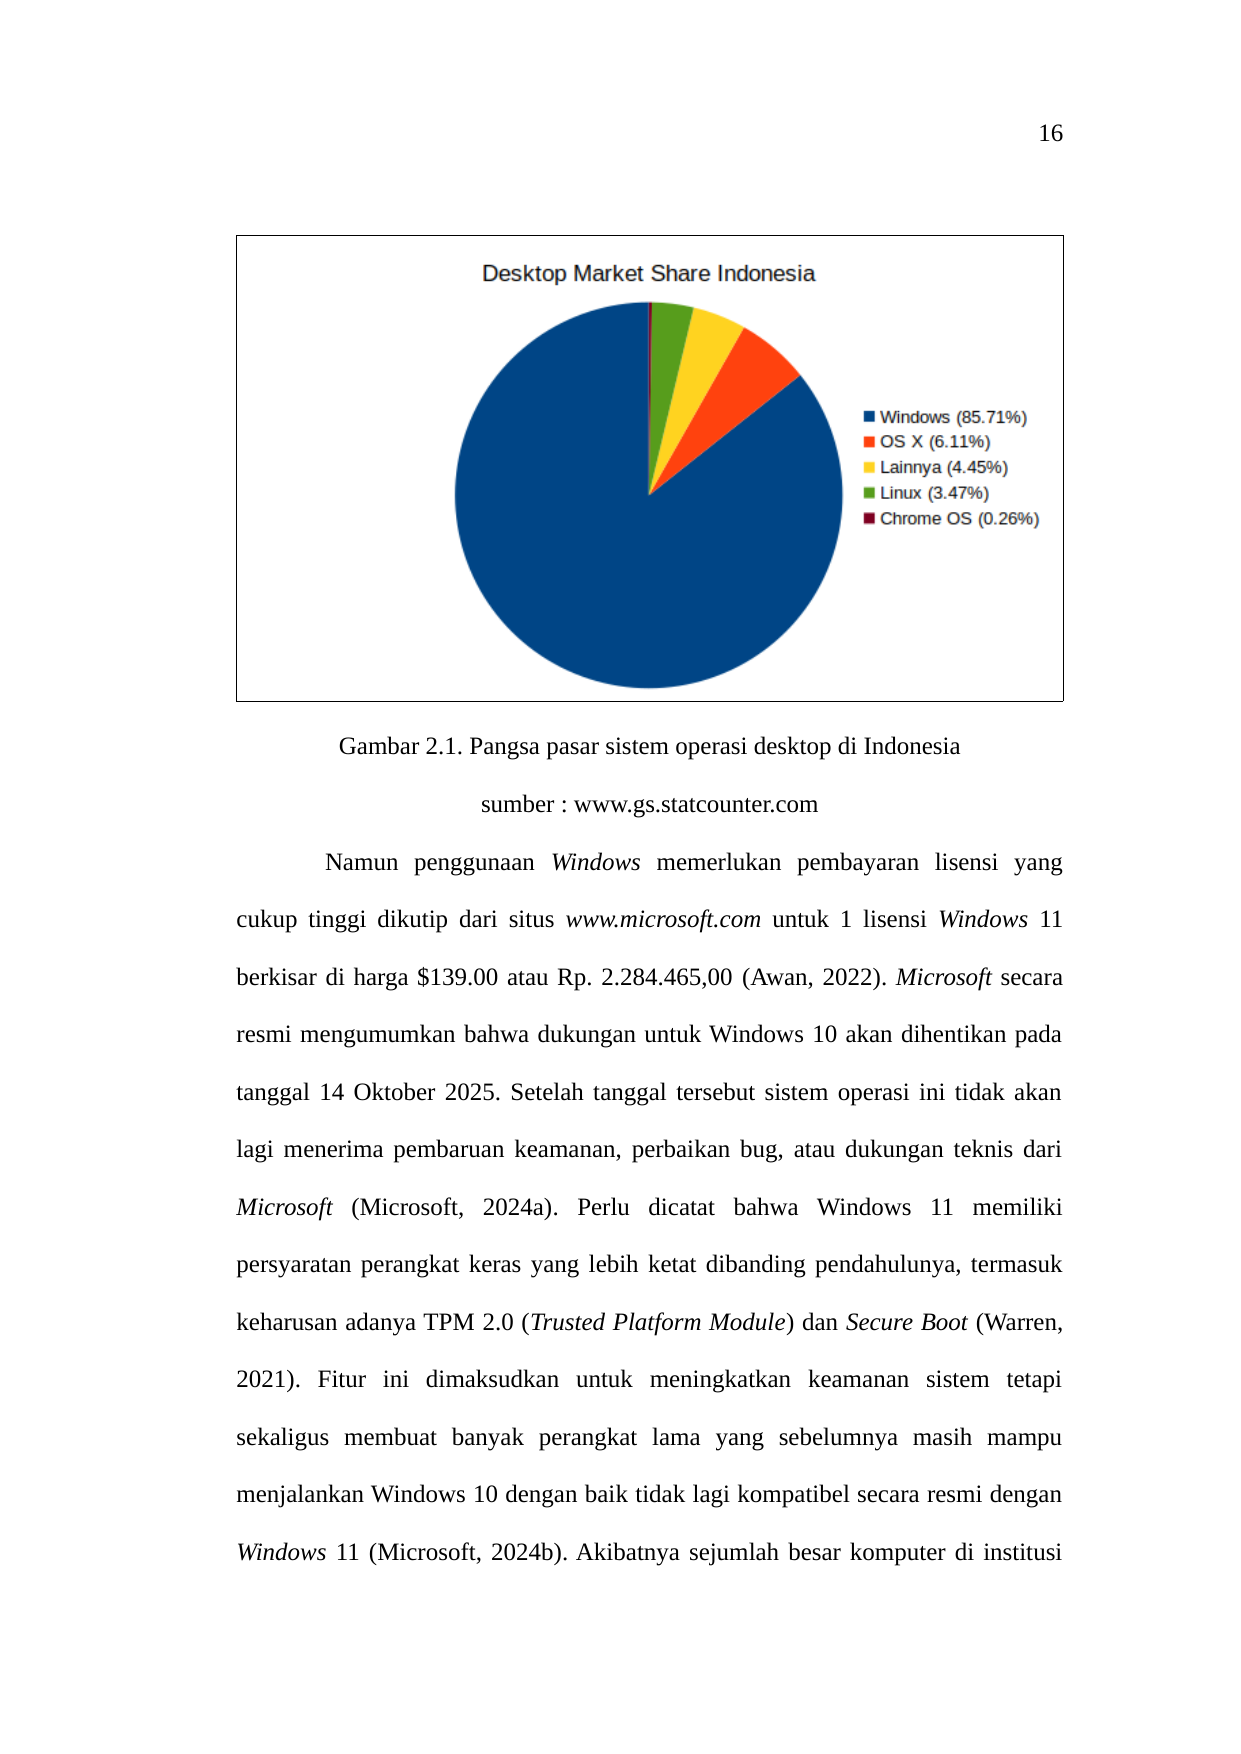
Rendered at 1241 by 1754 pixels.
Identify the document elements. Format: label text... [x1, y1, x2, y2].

text Namun penggunaan Windows memerlukan pembayaran lisensi yang cukup tinggi dikutip dari situs www.microsoft.com untuk 1 lisensi Windows 11 berkisar di harga $139.00 atau Rp. 2.284.465,00 (Awan, 2022). Microsoft secara resmi mengumumkan bahwa dukungan untuk Windows 10 akan dihentikan pada tanggal 14 Oktober 2025. Setelah tanggal tersebut sistem operasi ini tidak akan lagi menerima pembaruan keamanan, perbaikan bug, atau dukungan teknis dari Microsoft (Microsoft, 2024a)⁠. Perlu dicatat bahwa Windows 11 memiliki persyaratan perangkat keras yang lebih ketat dibanding pendahulunya, termasuk keharusan adanya TPM 2.0 (Trusted Platform Module) dan Secure Boot (Warren, 2021). Fitur ini dimaksudkan untuk meningkatkan keamanan sistem tetapi sekaligus membuat banyak perangkat lama yang sebelumnya masih mampu menjalankan Windows 10 dengan baik tidak lagi kompatibel secara resmi dengan Windows 11 (Microsoft, 2024b)⁠. Akibatnya sejumlah besar komputer di institusi [236, 847, 1063, 1565]
picture [239, 238, 1060, 699]
text Gambar 2.1. Pangsa pasar sistem operasi desktop di Indonesia [236, 702, 1063, 759]
text [237, 236, 1063, 701]
text sumber : www.gs.statcounter.com [236, 789, 1063, 818]
